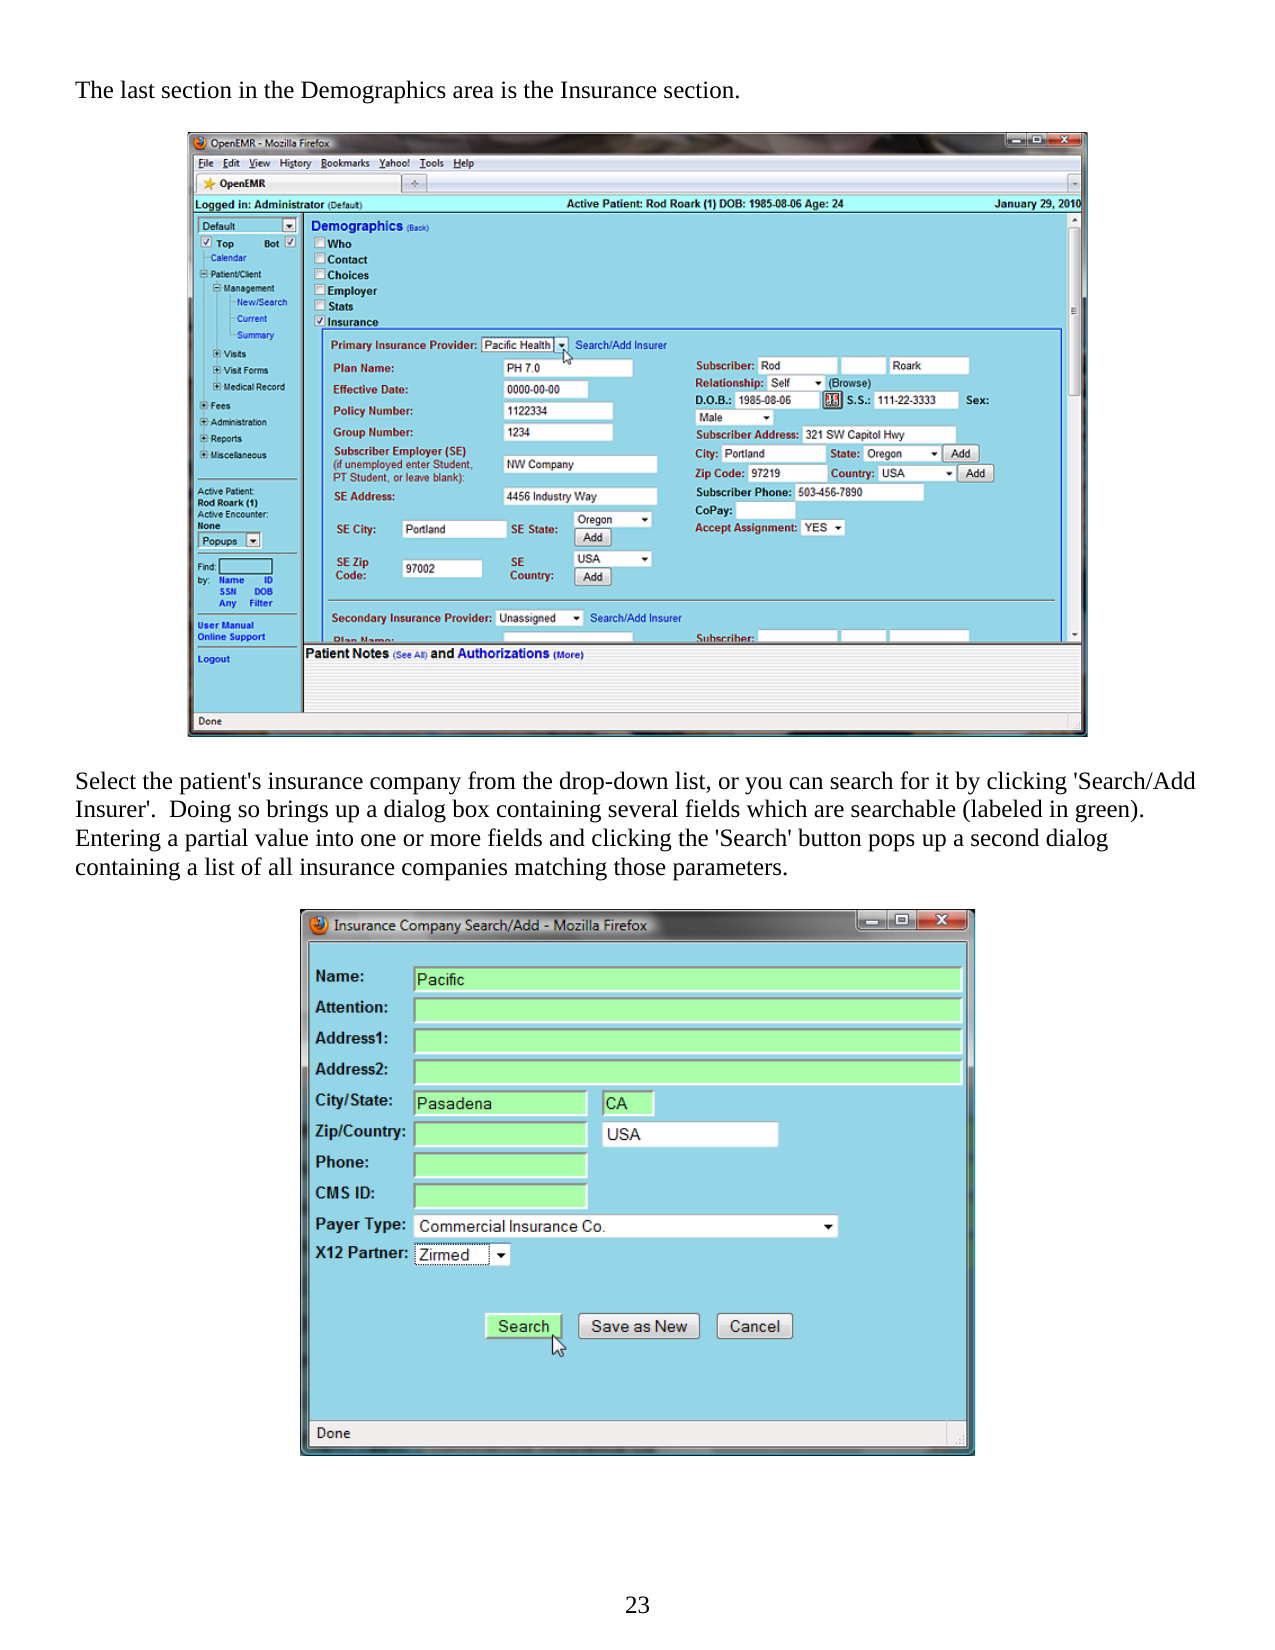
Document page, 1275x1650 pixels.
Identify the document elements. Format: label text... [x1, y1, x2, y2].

text The last section in the Demographics area is the Insurance section. [75, 75, 1200, 104]
picture [300, 909, 976, 1456]
picture [187, 132, 1088, 737]
text Select the patient's insurance company from the drop-down list, or you can search for it by clicking 'Search/Add Insurer'. Doing so brings up a dialog box containing several fields which are searchable (labeled in green). Entering a partial value into one or more fields and clicking the 'Search' button pops up a second dialog containing a list of all insurance companies matching those parameters. [75, 766, 1200, 881]
